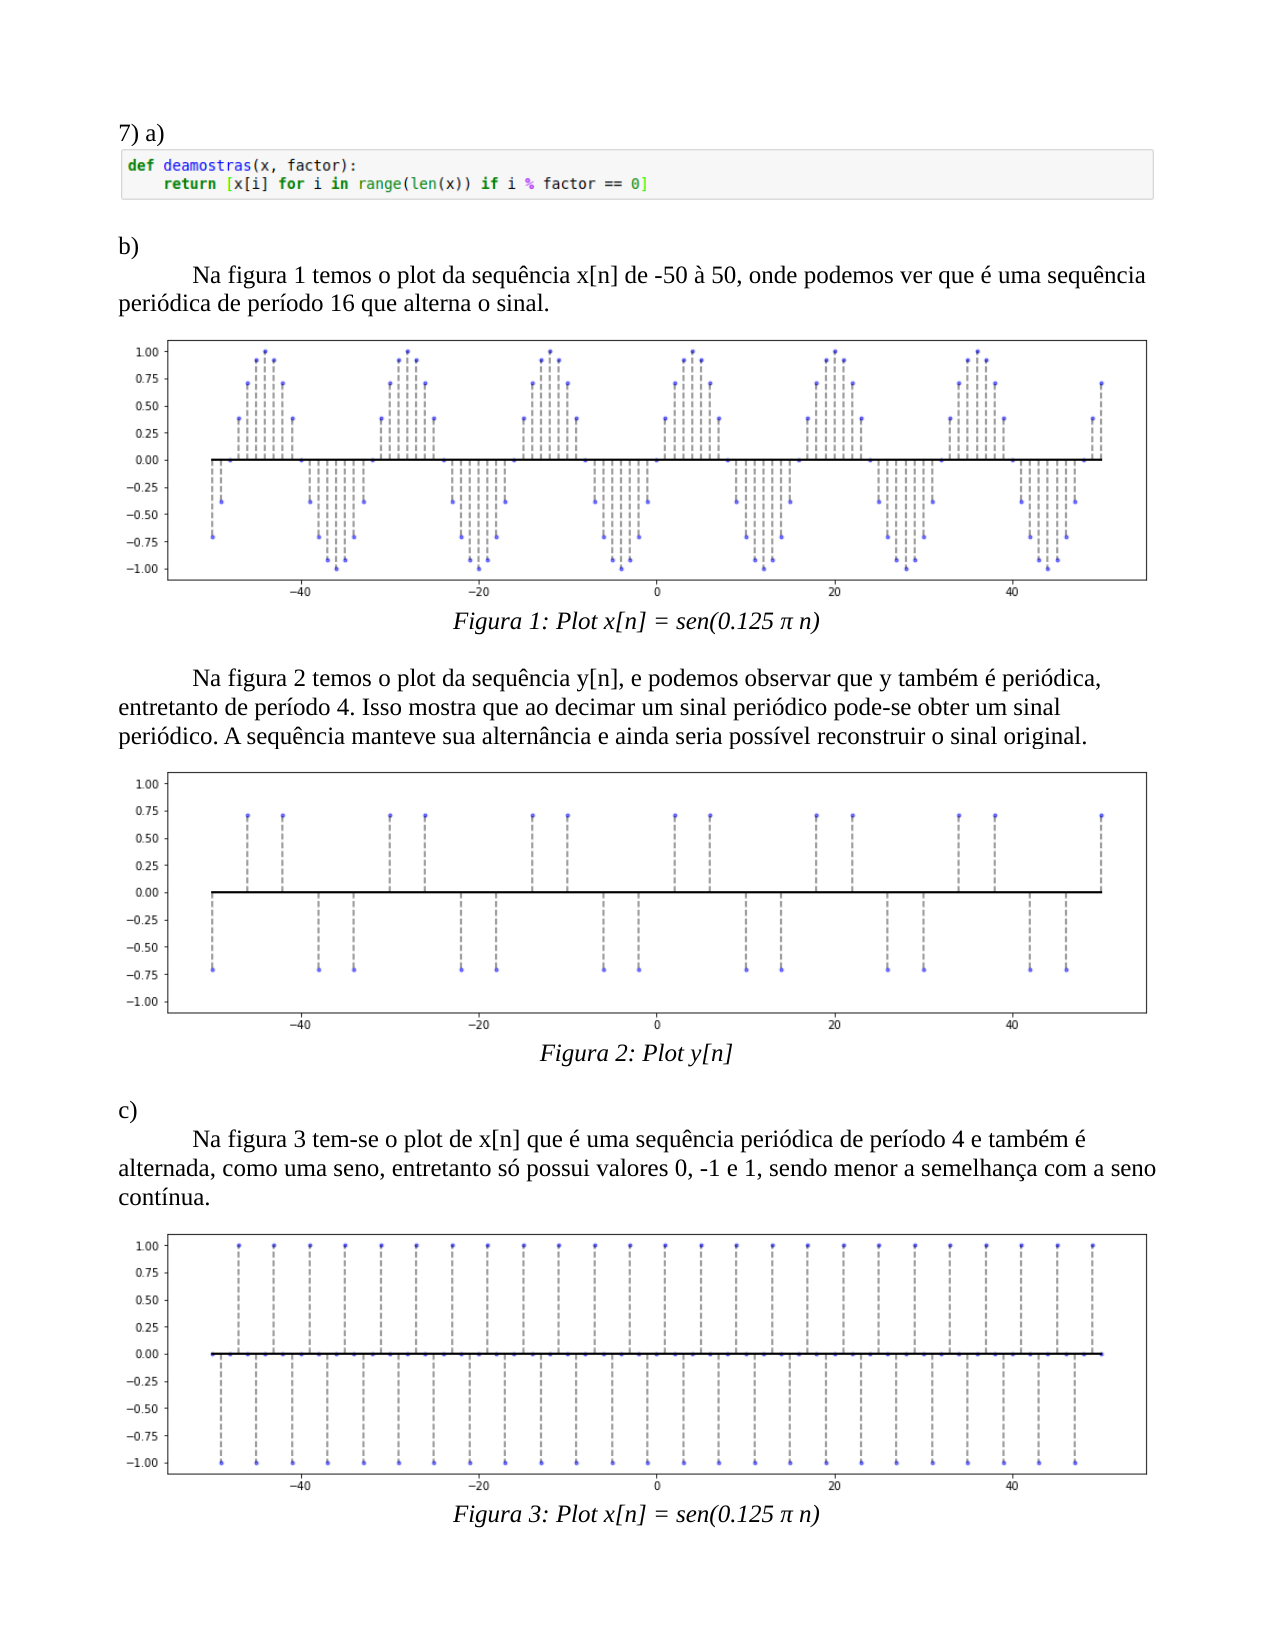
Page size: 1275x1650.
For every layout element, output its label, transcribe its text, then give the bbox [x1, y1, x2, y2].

picture [118, 329, 1157, 606]
text 7) a) [118, 118, 1157, 146]
text Na figura 3 tem-se o plot de x[n] que é uma sequência periódica de período 4 e também é alternada, como uma seno, entretanto só possui valores 0, -1 e 1, sendo menor a semelhança com a seno contínua. [118, 1124, 1157, 1211]
picture [118, 1223, 1157, 1500]
text Na figura 2 temos o plot da sequência y[n], e podemos observar que y também é periódica, entretanto de período 4. Isso mostra que ao decimar um sinal periódico pode-se obter um sinal periódico. A sequência manteve sua alternância e ainda seria possível reconstruir o sinal original. [118, 663, 1157, 749]
text Figura 3: Plot x[n] = sen(0.125 π n) [118, 1500, 1157, 1528]
picture [118, 146, 1157, 203]
text Na figura 1 temos o plot da sequência x[n] de -50 à 50, onde podemos ver que é uma sequência periódica de período 16 que alterna o sinal. [118, 260, 1157, 317]
text Figura 2: Plot y[n] [118, 1039, 1157, 1067]
text b) [118, 231, 1157, 260]
picture [118, 762, 1157, 1039]
text Figura 1: Plot x[n] = sen(0.125 π n) [118, 606, 1157, 634]
text c) [118, 1096, 1157, 1124]
